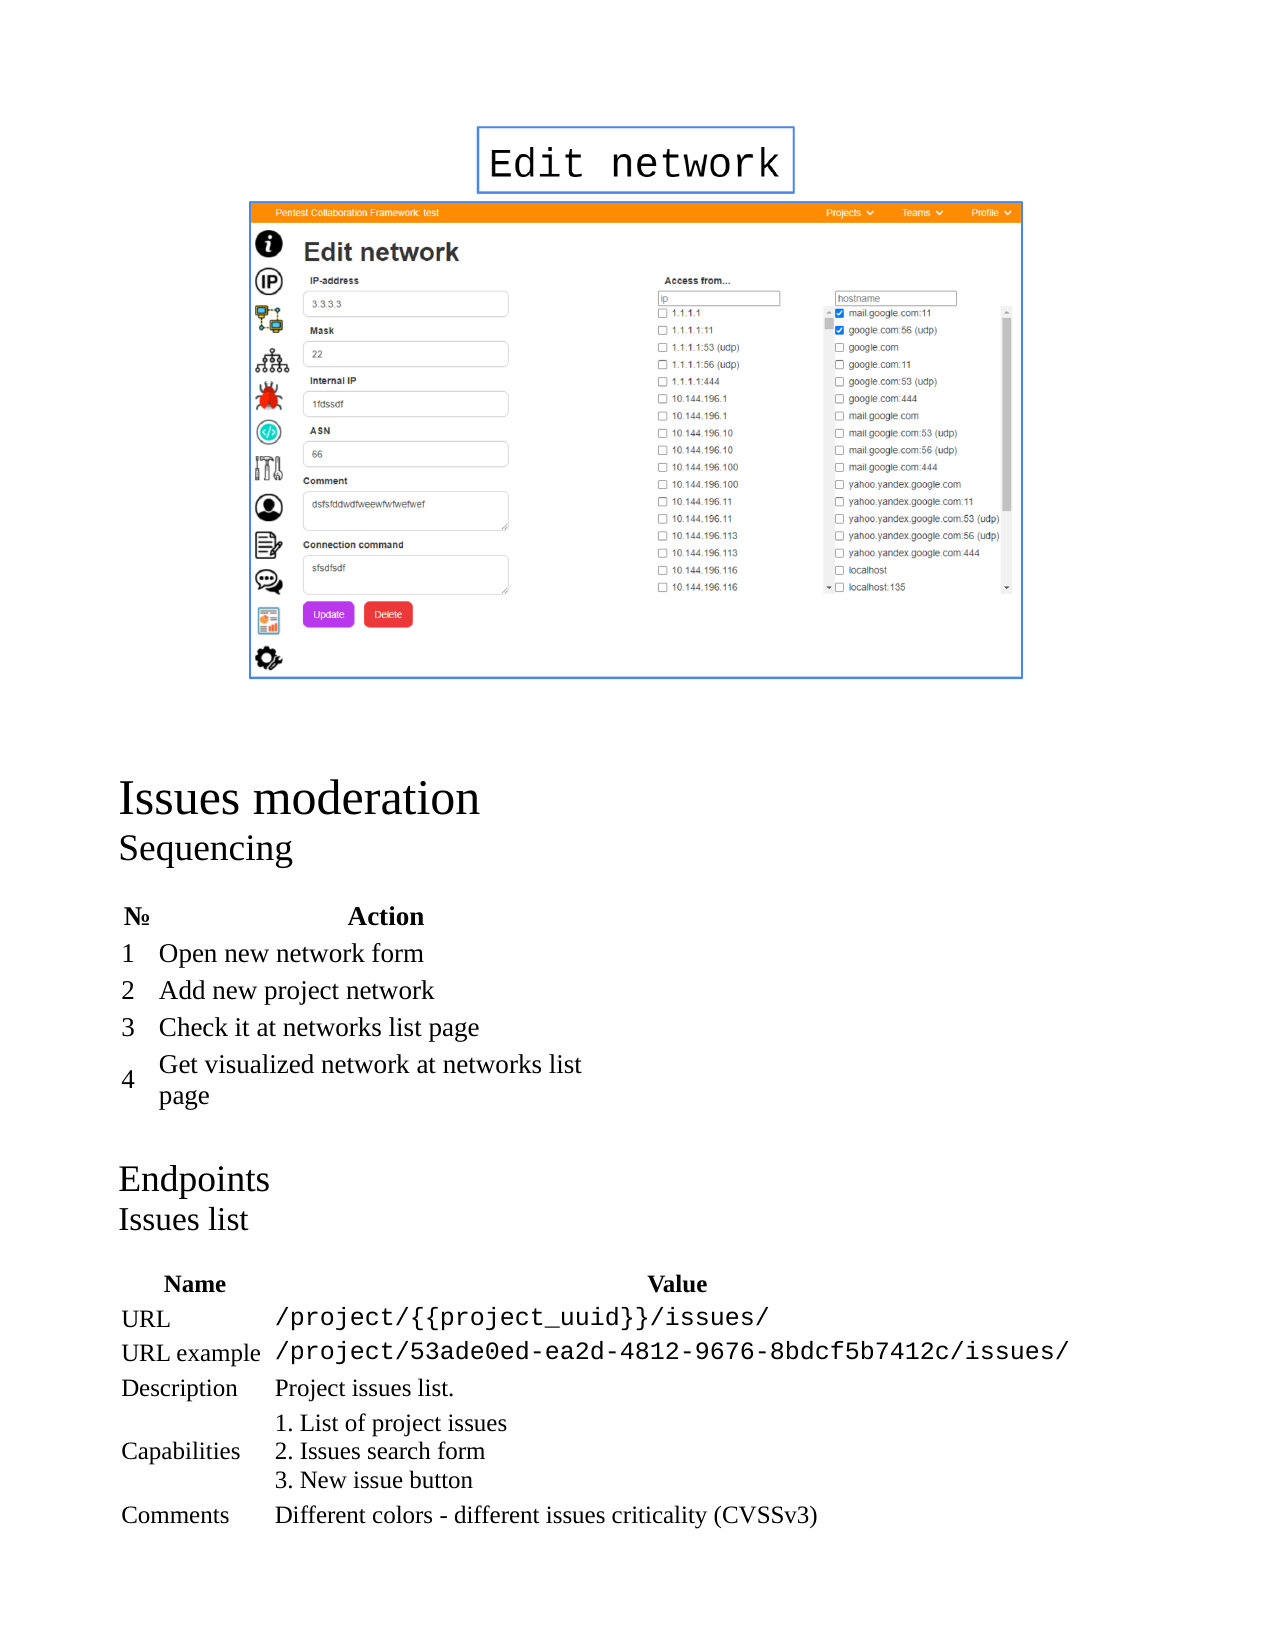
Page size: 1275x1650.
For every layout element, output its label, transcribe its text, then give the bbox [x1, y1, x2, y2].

table_cell /project/53ade0ed-ea2d-4812-9676-8bdcf5b7412c/issues/ [272, 1336, 1082, 1370]
table_cell Open new network form [156, 934, 616, 971]
table_header Name [118, 1266, 272, 1301]
table_header Value [272, 1266, 1082, 1301]
table_cell 1. List of project issues 2. Issues search form 3. New issue button [272, 1405, 1082, 1497]
table_cell Project issues list. [272, 1370, 1082, 1405]
text Endpoints [118, 1113, 1157, 1199]
table_cell 3 [118, 1008, 156, 1045]
table_cell Check it at networks list page [156, 1008, 616, 1045]
table_cell Add new project network [156, 971, 616, 1008]
table_header № [118, 897, 156, 934]
table_header Action [156, 897, 616, 934]
table_cell Capabilities [118, 1405, 272, 1497]
table_cell /project/{{project_uuid}}/issues/ [272, 1301, 1082, 1336]
table_cell URL example [118, 1336, 272, 1370]
table_cell Comments [118, 1497, 272, 1531]
table_cell URL [118, 1301, 272, 1336]
table_cell 2 [118, 971, 156, 1008]
table_cell Description [118, 1370, 272, 1405]
table_cell 1 [118, 934, 156, 971]
text Sequencing [118, 825, 1157, 868]
text Issues list [118, 1199, 1157, 1238]
picture [118, 118, 1157, 696]
table_cell Different colors - different issues criticality (CVSSv3) [272, 1497, 1082, 1531]
text Issues moderation [118, 696, 1157, 825]
table_cell Get visualized network at networks list page [156, 1045, 616, 1113]
table_cell 4 [118, 1045, 156, 1113]
